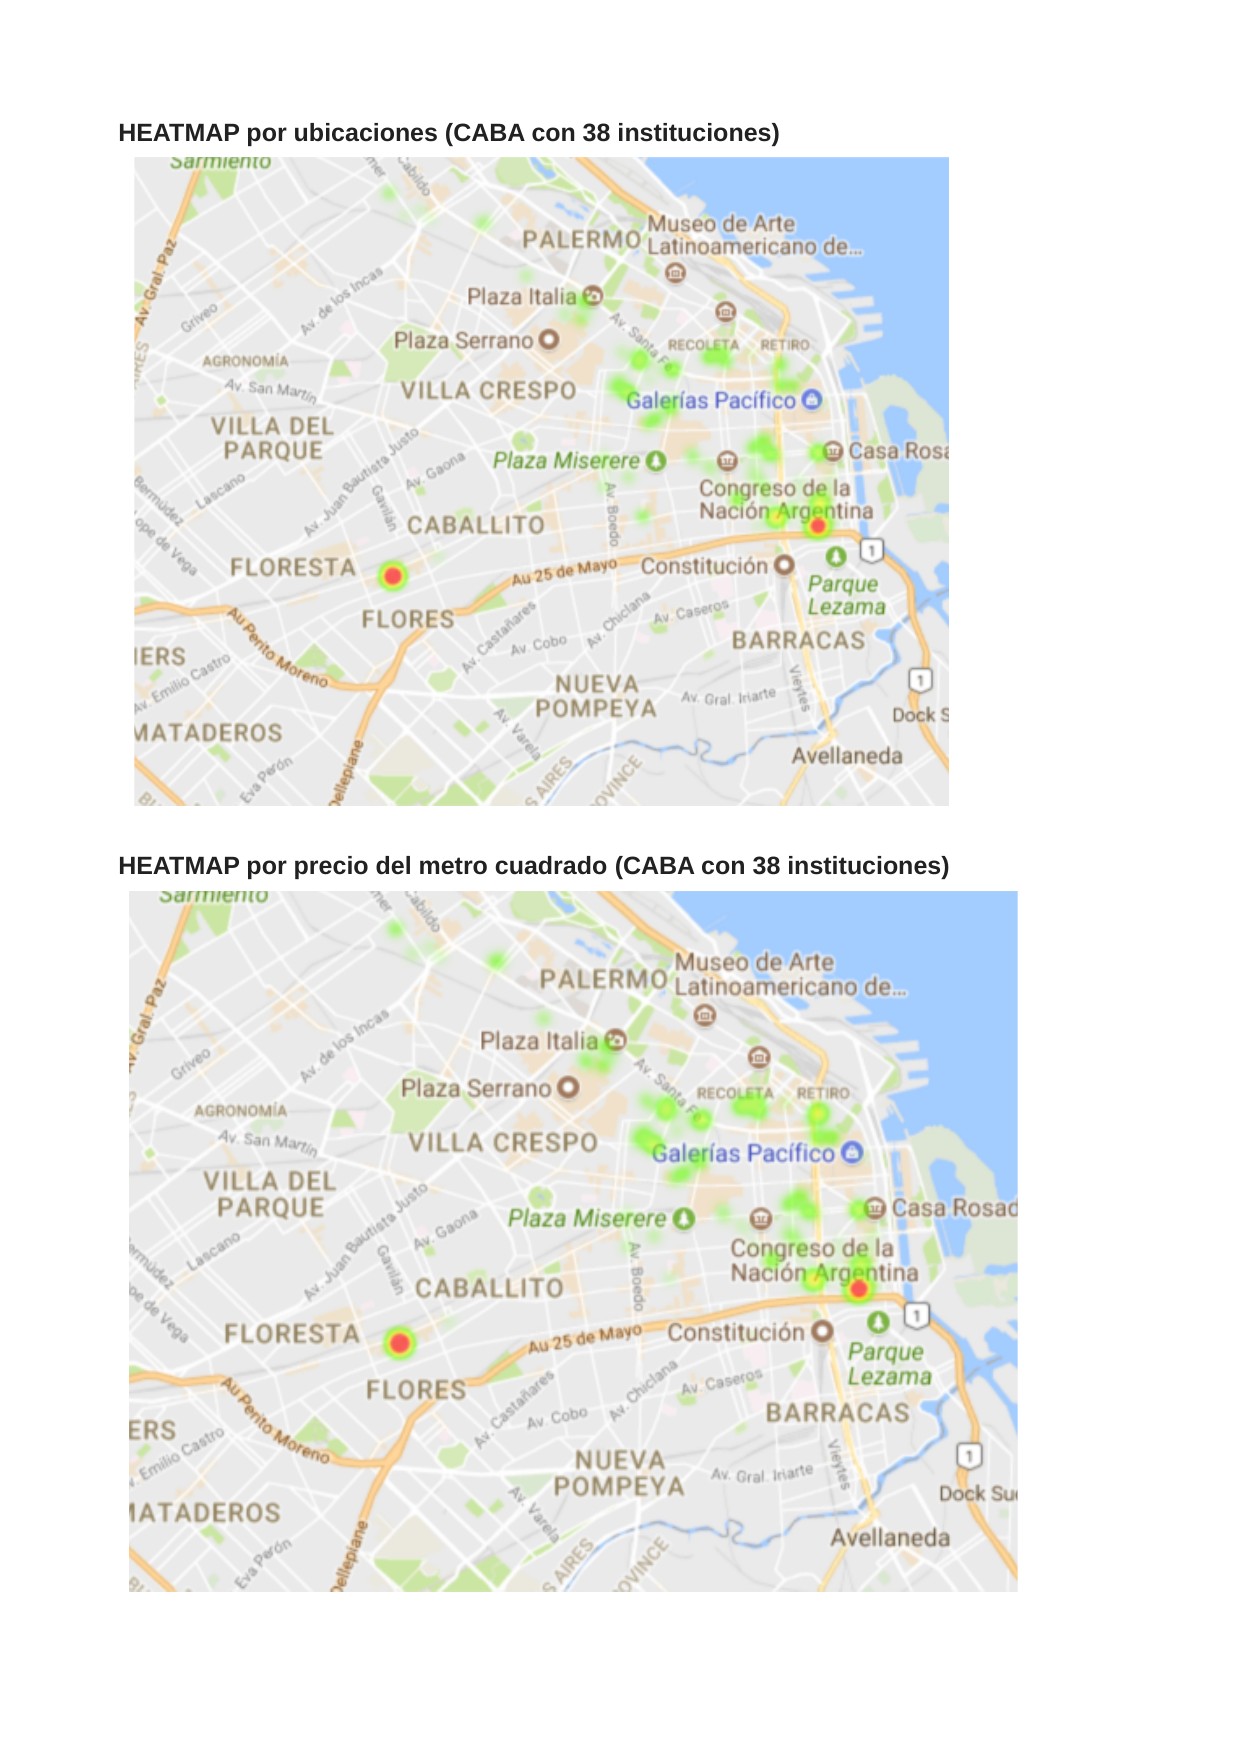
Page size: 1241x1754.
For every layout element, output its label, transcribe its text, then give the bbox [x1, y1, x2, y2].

text HEATMAP por precio del metro cuadrado (CABA con 38 instituciones) [118, 851, 1122, 880]
text HEATMAP por ubicaciones (CABA con 38 instituciones) [118, 118, 1122, 147]
picture [129, 891, 1018, 1592]
picture [134, 157, 949, 806]
